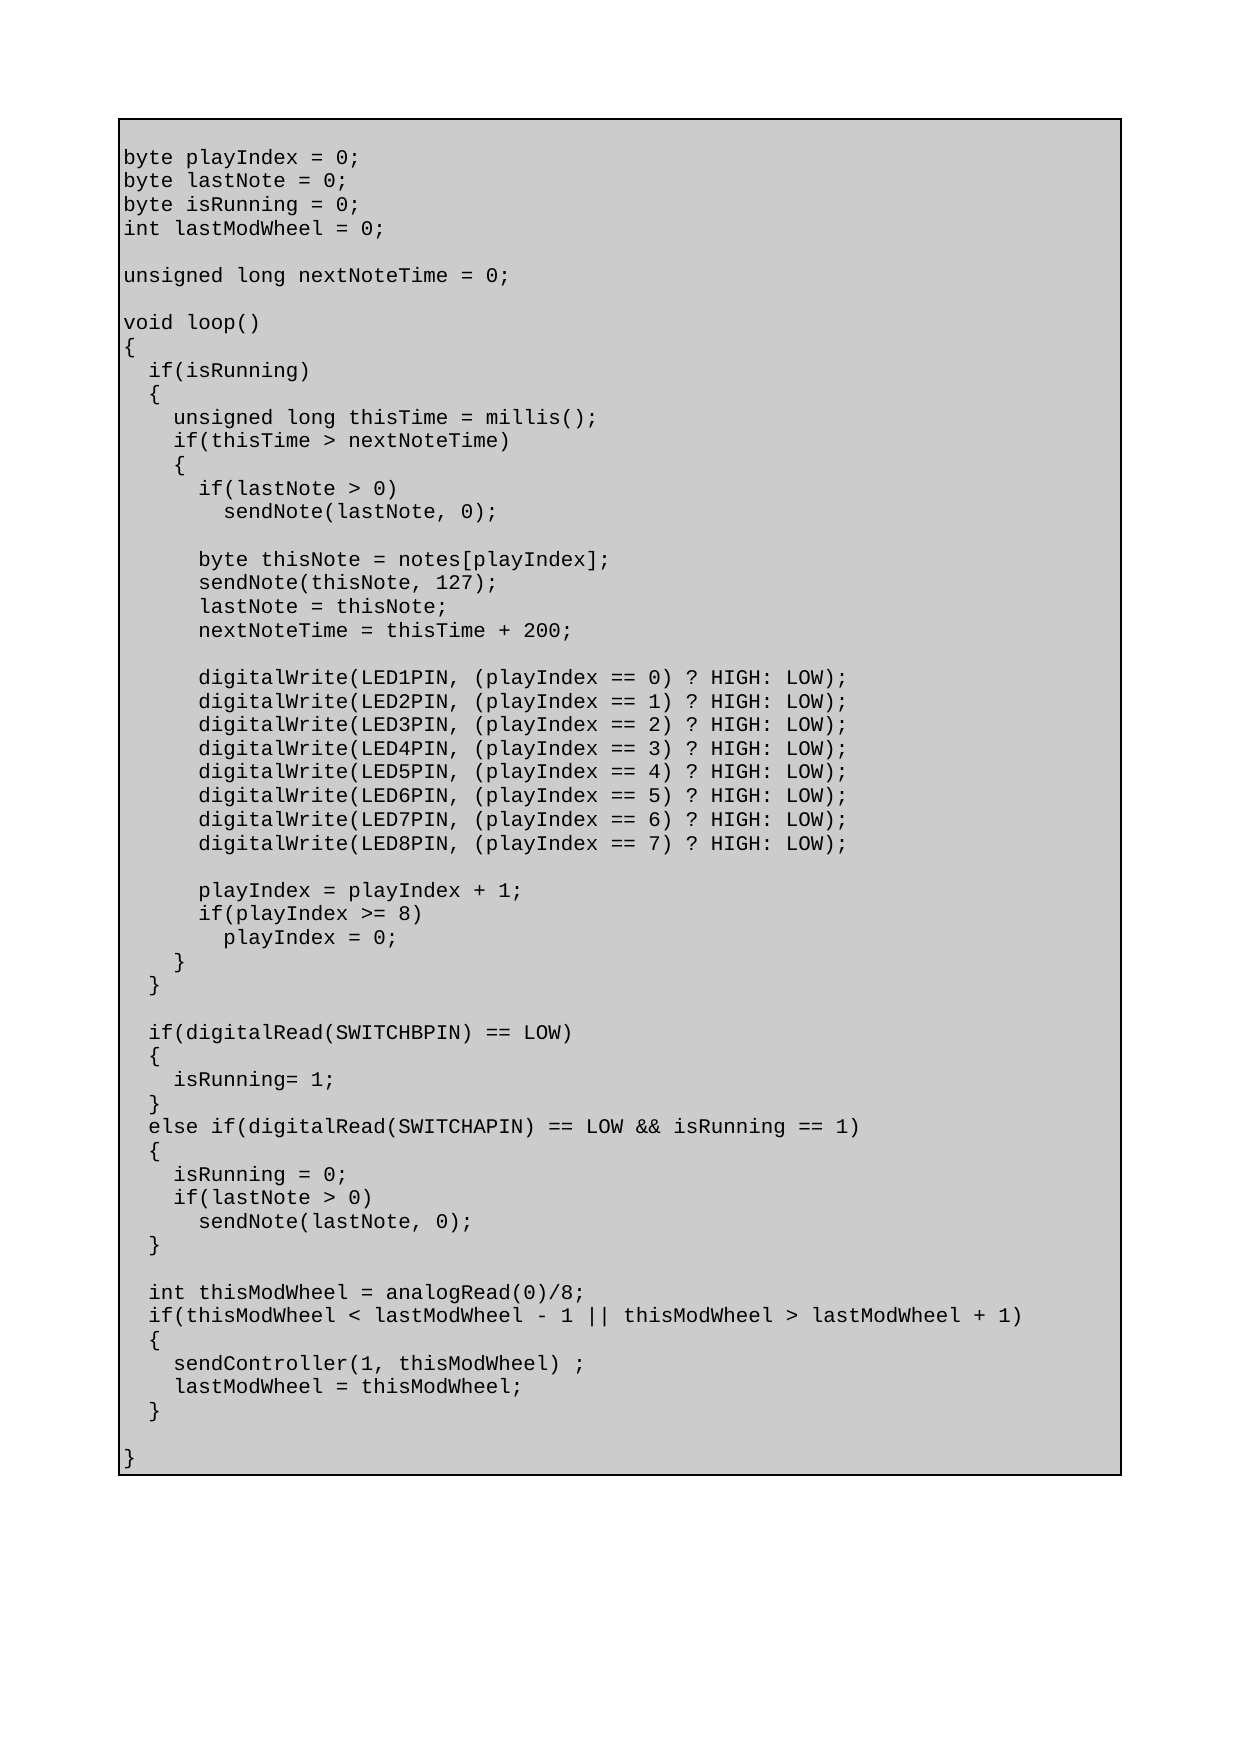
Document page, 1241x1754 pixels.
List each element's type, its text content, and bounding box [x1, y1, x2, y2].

text { [120, 378, 1120, 402]
text else if(digitalRead(SWITCHAPIN) == LOW && isRunning == 1) [120, 1111, 1120, 1135]
text unsigned long nextNoteTime = 0; [120, 260, 1120, 284]
text digitalWrite(LED7PIN, (playIndex == 6) ? HIGH: LOW); [120, 804, 1120, 827]
text { [120, 1324, 1120, 1348]
text sendNote(lastNote, 0); [120, 1206, 1120, 1229]
text isRunning = 0; [120, 1158, 1120, 1182]
text } [120, 946, 1120, 969]
text sendController(1, thisModWheel) ; [120, 1348, 1120, 1371]
text void loop() [120, 307, 1120, 331]
text digitalWrite(LED2PIN, (playIndex == 1) ? HIGH: LOW); [120, 686, 1120, 709]
text byte playIndex = 0; [120, 142, 1120, 165]
text isRunning= 1; [120, 1064, 1120, 1088]
text byte lastNote = 0; [120, 165, 1120, 189]
text byte isRunning = 0; [120, 189, 1120, 213]
text digitalWrite(LED1PIN, (playIndex == 0) ? HIGH: LOW); [120, 662, 1120, 686]
text } [120, 1395, 1120, 1419]
text playIndex = playIndex + 1; [120, 875, 1120, 898]
text if(thisModWheel < lastModWheel - 1 || thisModWheel > lastModWheel + 1) [120, 1300, 1120, 1324]
text nextNoteTime = thisTime + 200; [120, 615, 1120, 638]
text } [120, 1442, 1120, 1474]
text byte thisNote = notes[playIndex]; [120, 544, 1120, 567]
text digitalWrite(LED5PIN, (playIndex == 4) ? HIGH: LOW); [120, 757, 1120, 780]
text { [120, 1040, 1120, 1064]
text if(playIndex >= 8) [120, 898, 1120, 922]
text lastModWheel = thisModWheel; [120, 1371, 1120, 1395]
text lastNote = thisNote; [120, 591, 1120, 615]
text int lastModWheel = 0; [120, 213, 1120, 236]
text if(isRunning) [120, 354, 1120, 378]
text digitalWrite(LED8PIN, (playIndex == 7) ? HIGH: LOW); [120, 827, 1120, 851]
text if(digitalRead(SWITCHBPIN) == LOW) [120, 1017, 1120, 1040]
text digitalWrite(LED3PIN, (playIndex == 2) ? HIGH: LOW); [120, 709, 1120, 733]
text if(lastNote > 0) [120, 473, 1120, 496]
text if(thisTime > nextNoteTime) [120, 426, 1120, 449]
text } [120, 1229, 1120, 1253]
text if(lastNote > 0) [120, 1182, 1120, 1206]
text sendNote(lastNote, 0); [120, 496, 1120, 520]
text unsigned long thisTime = millis(); [120, 402, 1120, 426]
text int thisModWheel = analogRead(0)/8; [120, 1277, 1120, 1300]
text digitalWrite(LED6PIN, (playIndex == 5) ? HIGH: LOW); [120, 780, 1120, 804]
text { [120, 449, 1120, 473]
text } [120, 1088, 1120, 1111]
text { [120, 331, 1120, 354]
text sendNote(thisNote, 127); [120, 567, 1120, 591]
text digitalWrite(LED4PIN, (playIndex == 3) ? HIGH: LOW); [120, 733, 1120, 757]
text playIndex = 0; [120, 922, 1120, 946]
text } [120, 969, 1120, 993]
text { [120, 1135, 1120, 1158]
